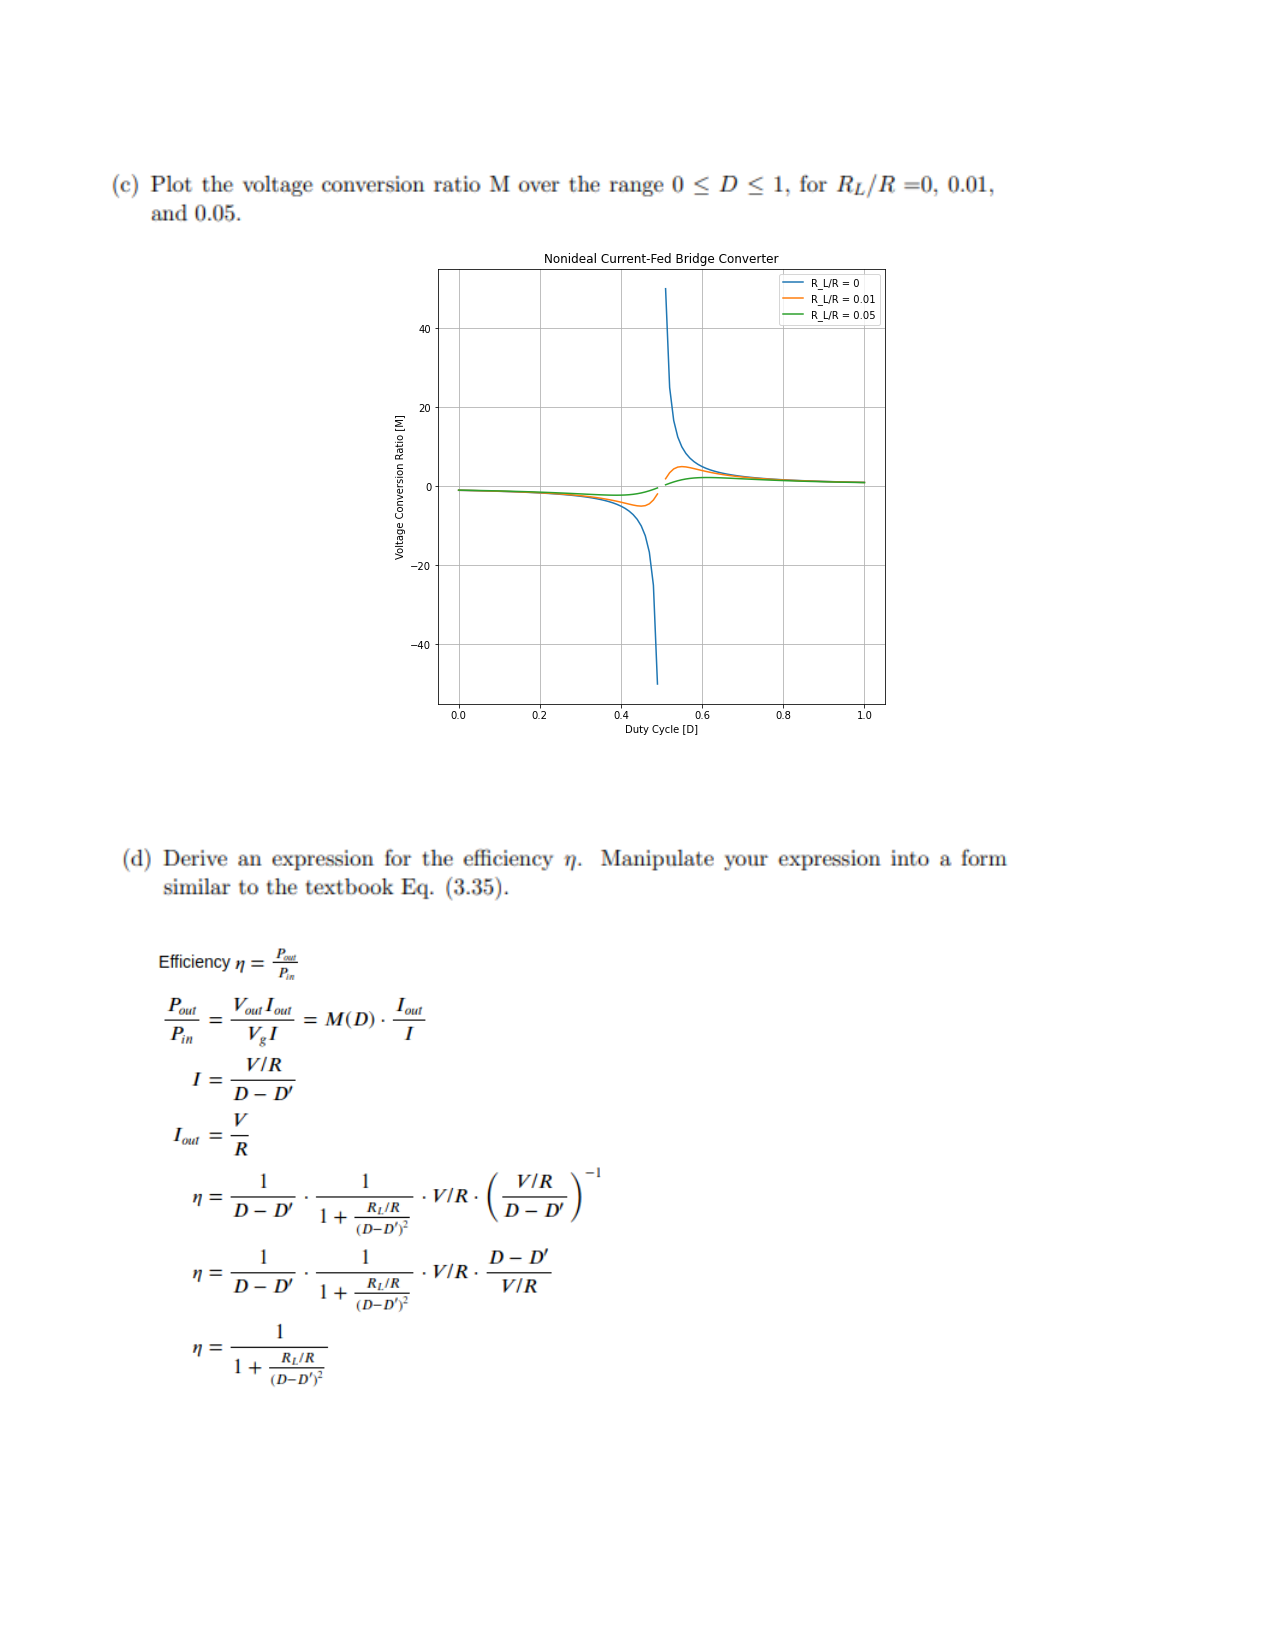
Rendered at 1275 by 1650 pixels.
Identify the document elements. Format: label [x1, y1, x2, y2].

picture [118, 839, 1015, 912]
picture [107, 168, 1003, 232]
picture [149, 933, 613, 1401]
picture [384, 245, 891, 738]
